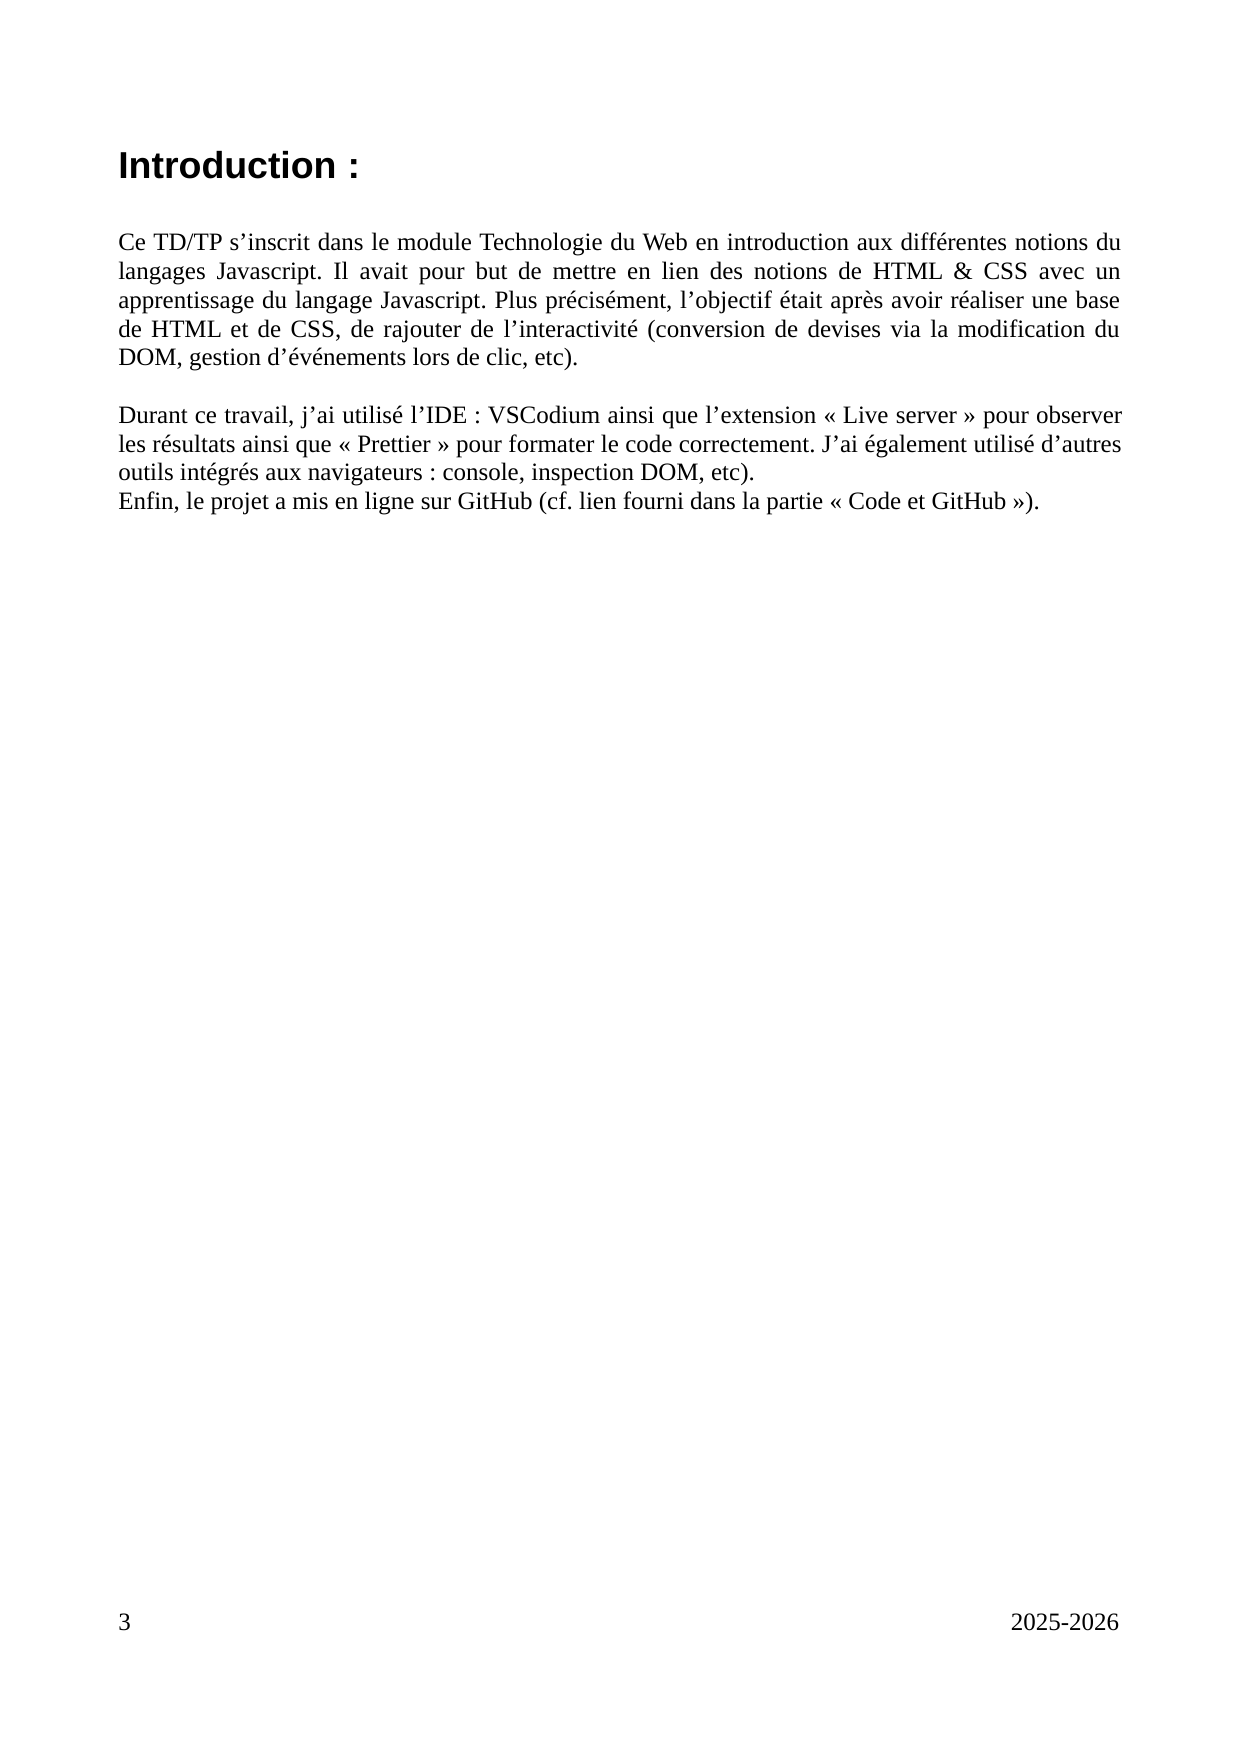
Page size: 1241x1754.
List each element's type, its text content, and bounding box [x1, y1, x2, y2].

text Ce TD/TP s’inscrit dans le module Technologie du Web en introduction aux différentes notions du langages Javascript. Il avait pour but de mettre en lien des notions de HTML & CSS avec un apprentissage du langage Javascript. Plus précisément, l’objectif était après avoir réaliser une base de HTML et de CSS, de rajouter de l’interactivité (conversion de devises via la modification du DOM, gestion d’événements lors de clic, etc). [118, 227, 1122, 371]
text Durant ce travail, j’ai utilisé l’IDE : VSCodium ainsi que l’extension « Live server » pour observer les résultats ainsi que « Prettier » pour formater le code correctement. J’ai également utilisé d’autres outils intégrés aux navigateurs : console, inspection DOM, etc). [118, 400, 1122, 486]
text Enfin, le projet a mis en ligne sur GitHub (cf. lien fourni dans la partie « Code et GitHub »). [118, 486, 1122, 515]
subtitle Introduction : [118, 143, 1122, 186]
